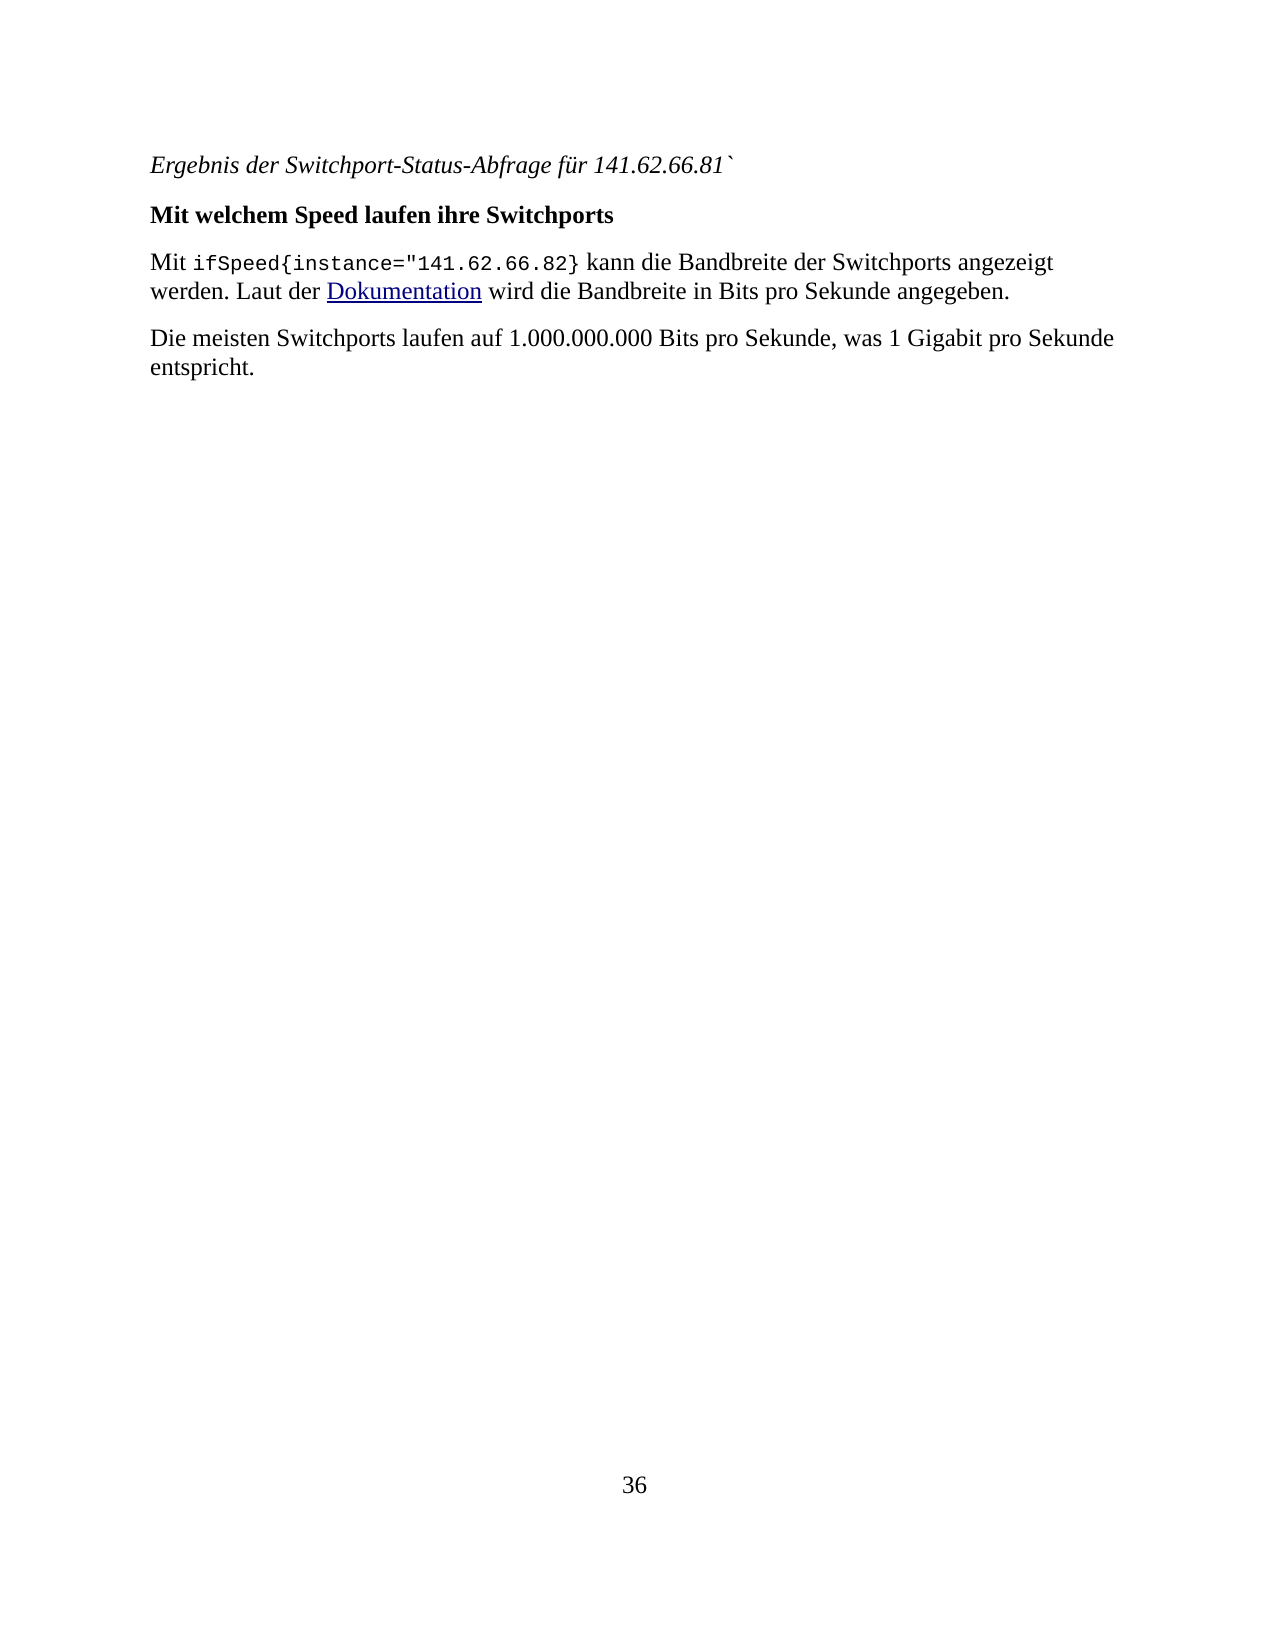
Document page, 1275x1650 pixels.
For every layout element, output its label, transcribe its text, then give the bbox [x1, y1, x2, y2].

text Mit ifSpeed{instance="141.62.66.82} kann die Bandbreite der Switchports angezeigt werden. Laut der Dokumentation wird die Bandbreite in Bits pro Sekunde angegeben. [150, 247, 1125, 305]
text Ergebnis der Switchport-Status-Abfrage für 141.62.66.81` [150, 150, 1125, 179]
text Die meisten Switchports laufen auf 1.000.000.000 Bits pro Sekunde, was 1 Gigabit pro Sekunde entspricht. [150, 323, 1125, 381]
text Mit welchem Speed laufen ihre Switchports [150, 200, 1125, 229]
